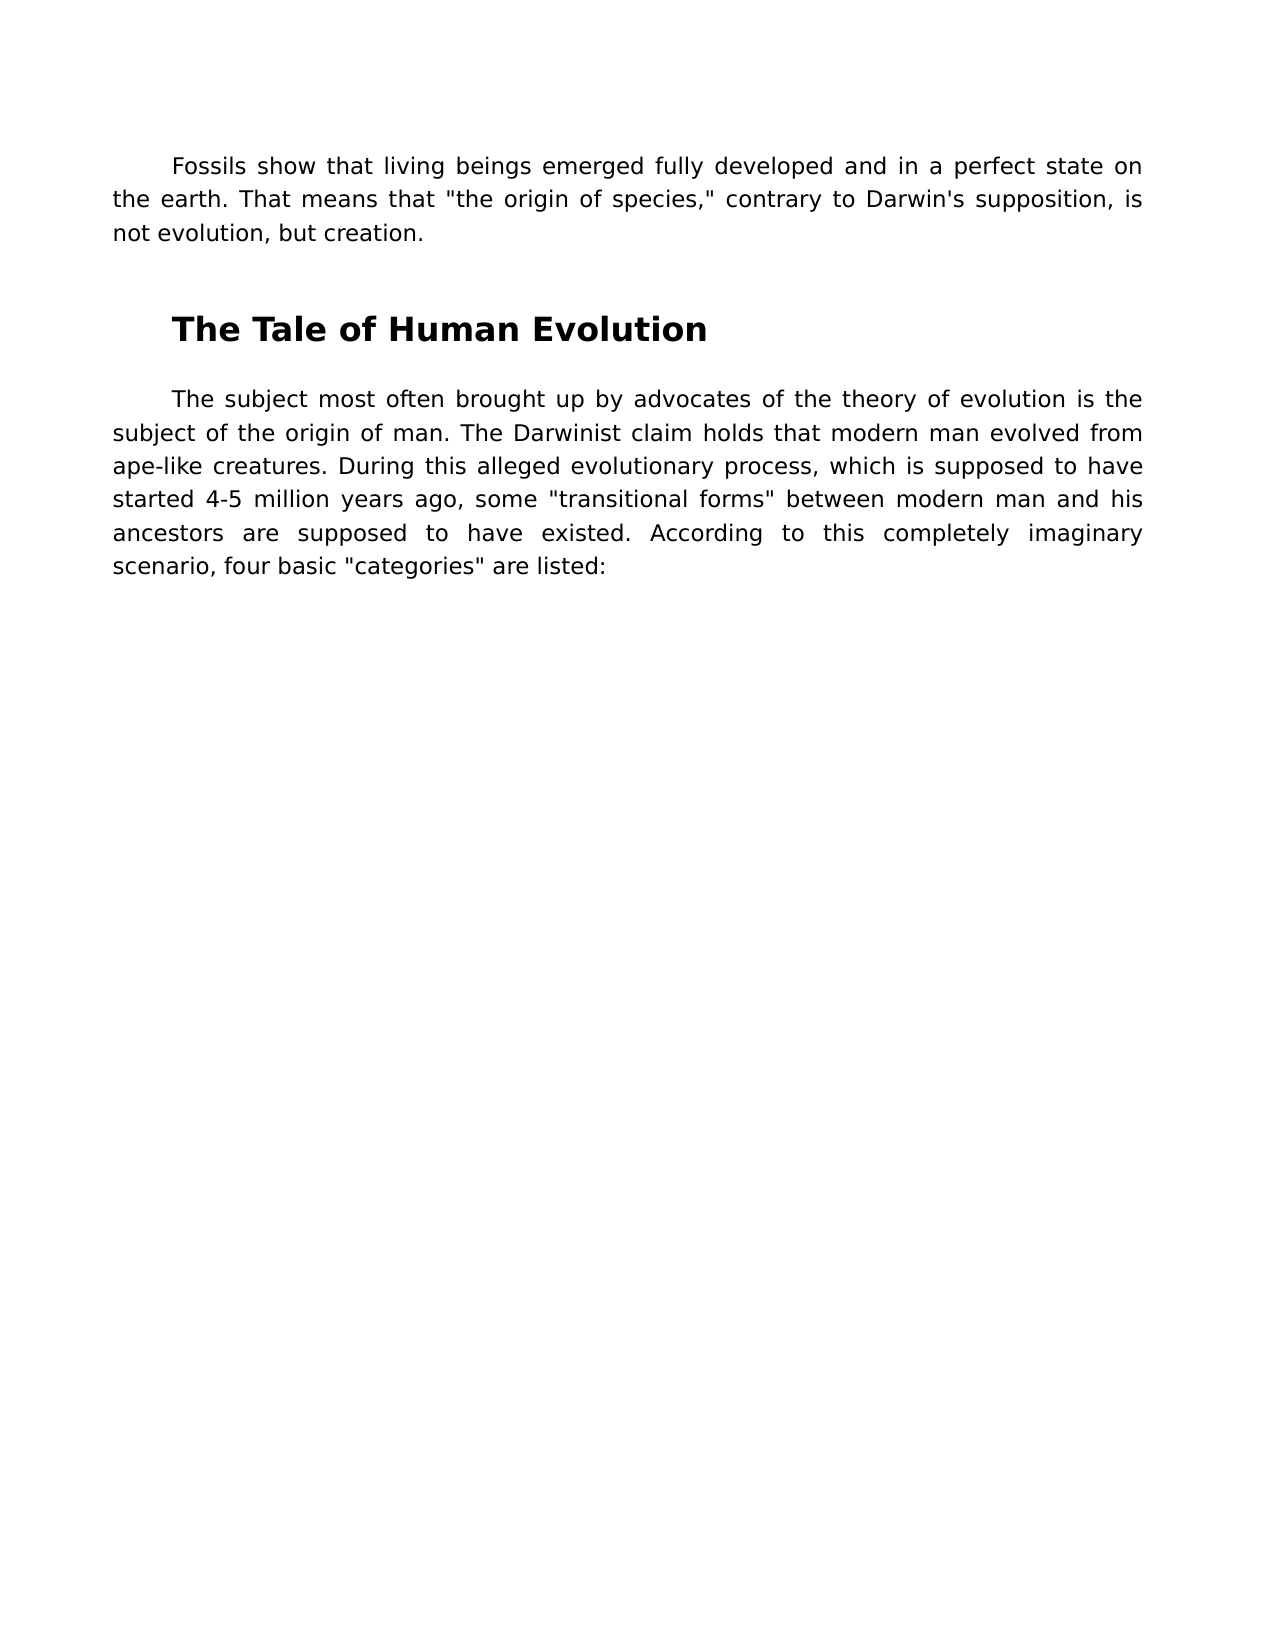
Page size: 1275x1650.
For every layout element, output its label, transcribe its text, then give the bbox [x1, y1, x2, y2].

text Fossils show that living beings emerged fully developed and in a perfect state on the earth. That means that "the origin of species," contrary to Darwin's supposition, is not evolution, but creation. [112, 148, 1145, 248]
text The subject most often brought up by advocates of the theory of evolution is the subject of the origin of man. The Darwinist claim holds that modern man evolved from ape-like creatures. During this alleged evolutionary process, which is supposed to have started 4-5 million years ago, some "transitional forms" between modern man and his ancestors are supposed to have existed. According to this completely imaginary scenario, four basic "categories" are listed: [112, 381, 1145, 581]
text The Tale of Human Evolution [112, 314, 1145, 348]
